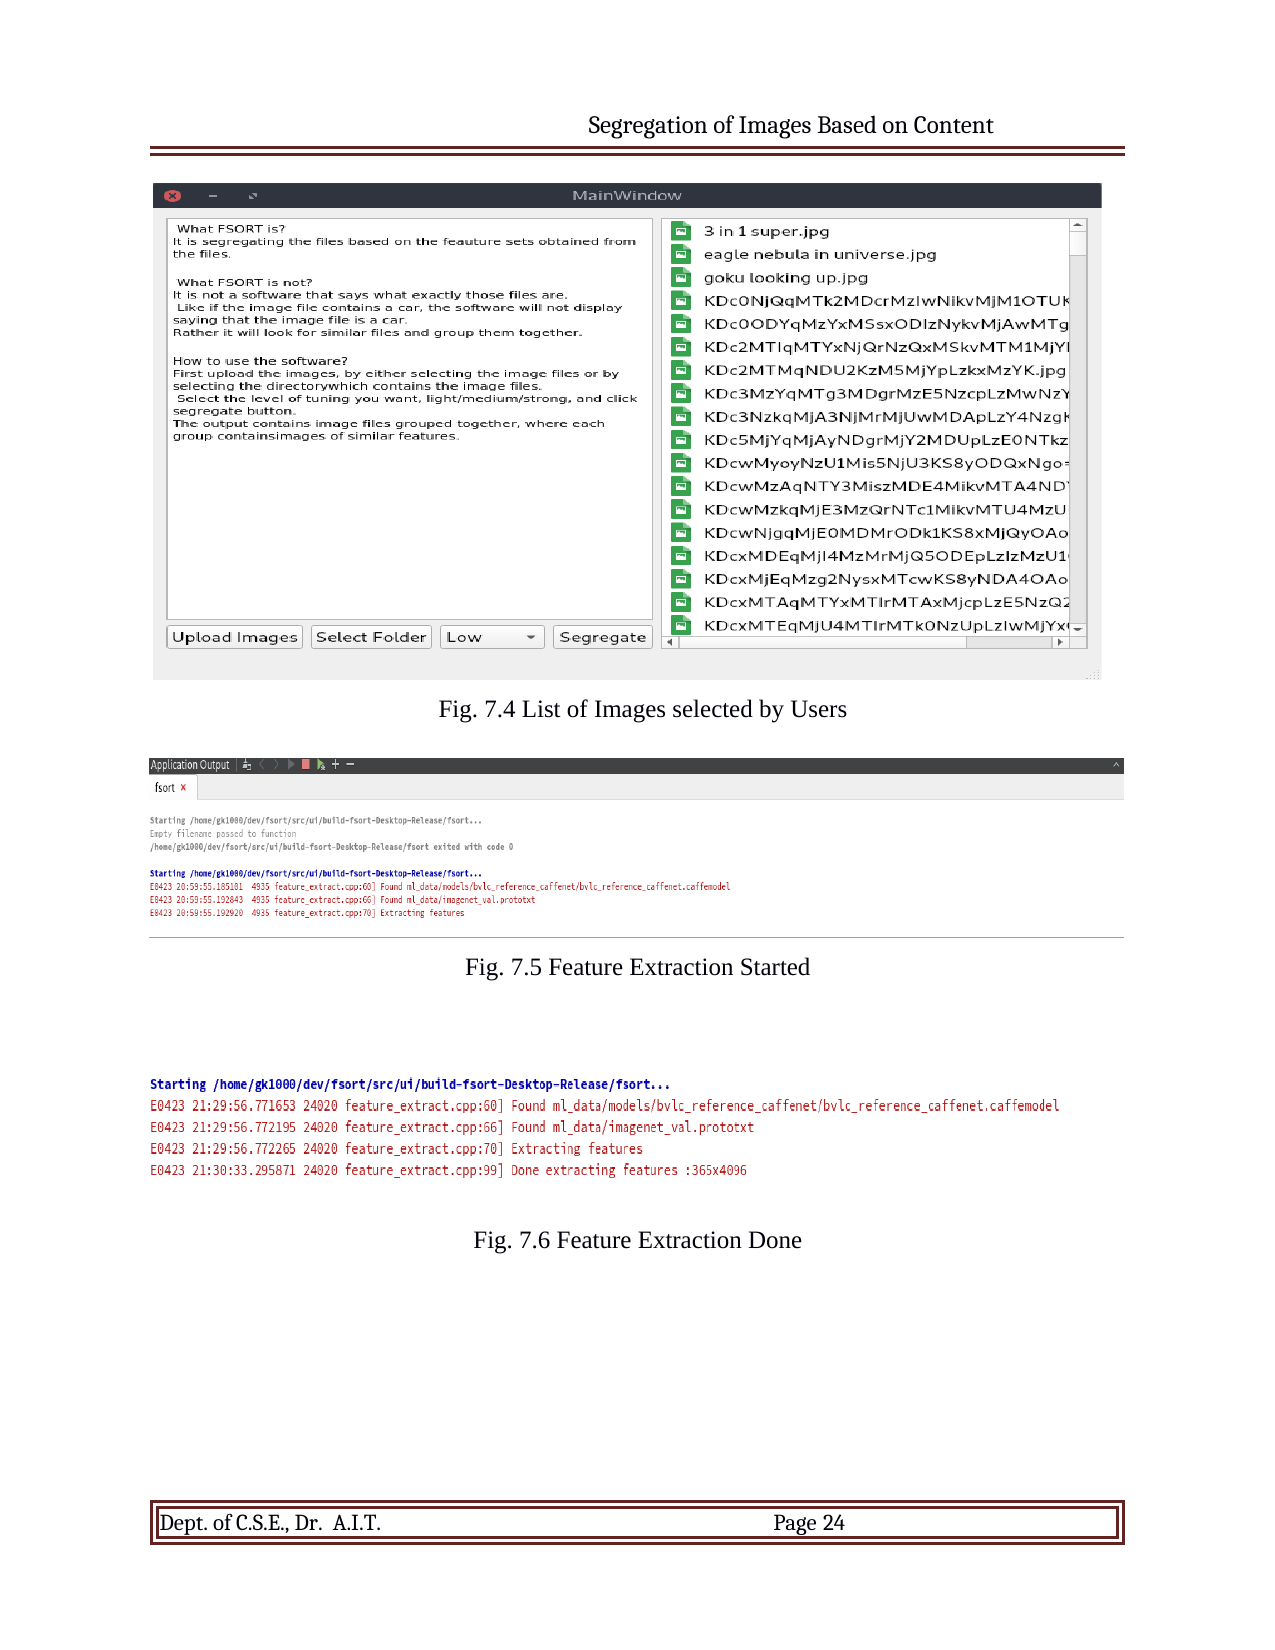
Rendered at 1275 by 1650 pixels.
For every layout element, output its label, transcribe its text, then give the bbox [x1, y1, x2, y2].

picture [149, 758, 1124, 938]
picture [150, 1067, 1125, 1212]
text Fig. 7.5 Feature Extraction Started [150, 921, 1125, 981]
picture [153, 183, 1102, 680]
text Fig. 7.4 List of Images selected by Users [150, 186, 1125, 723]
text Fig. 7.6 Feature Extraction Done [150, 1212, 1125, 1254]
